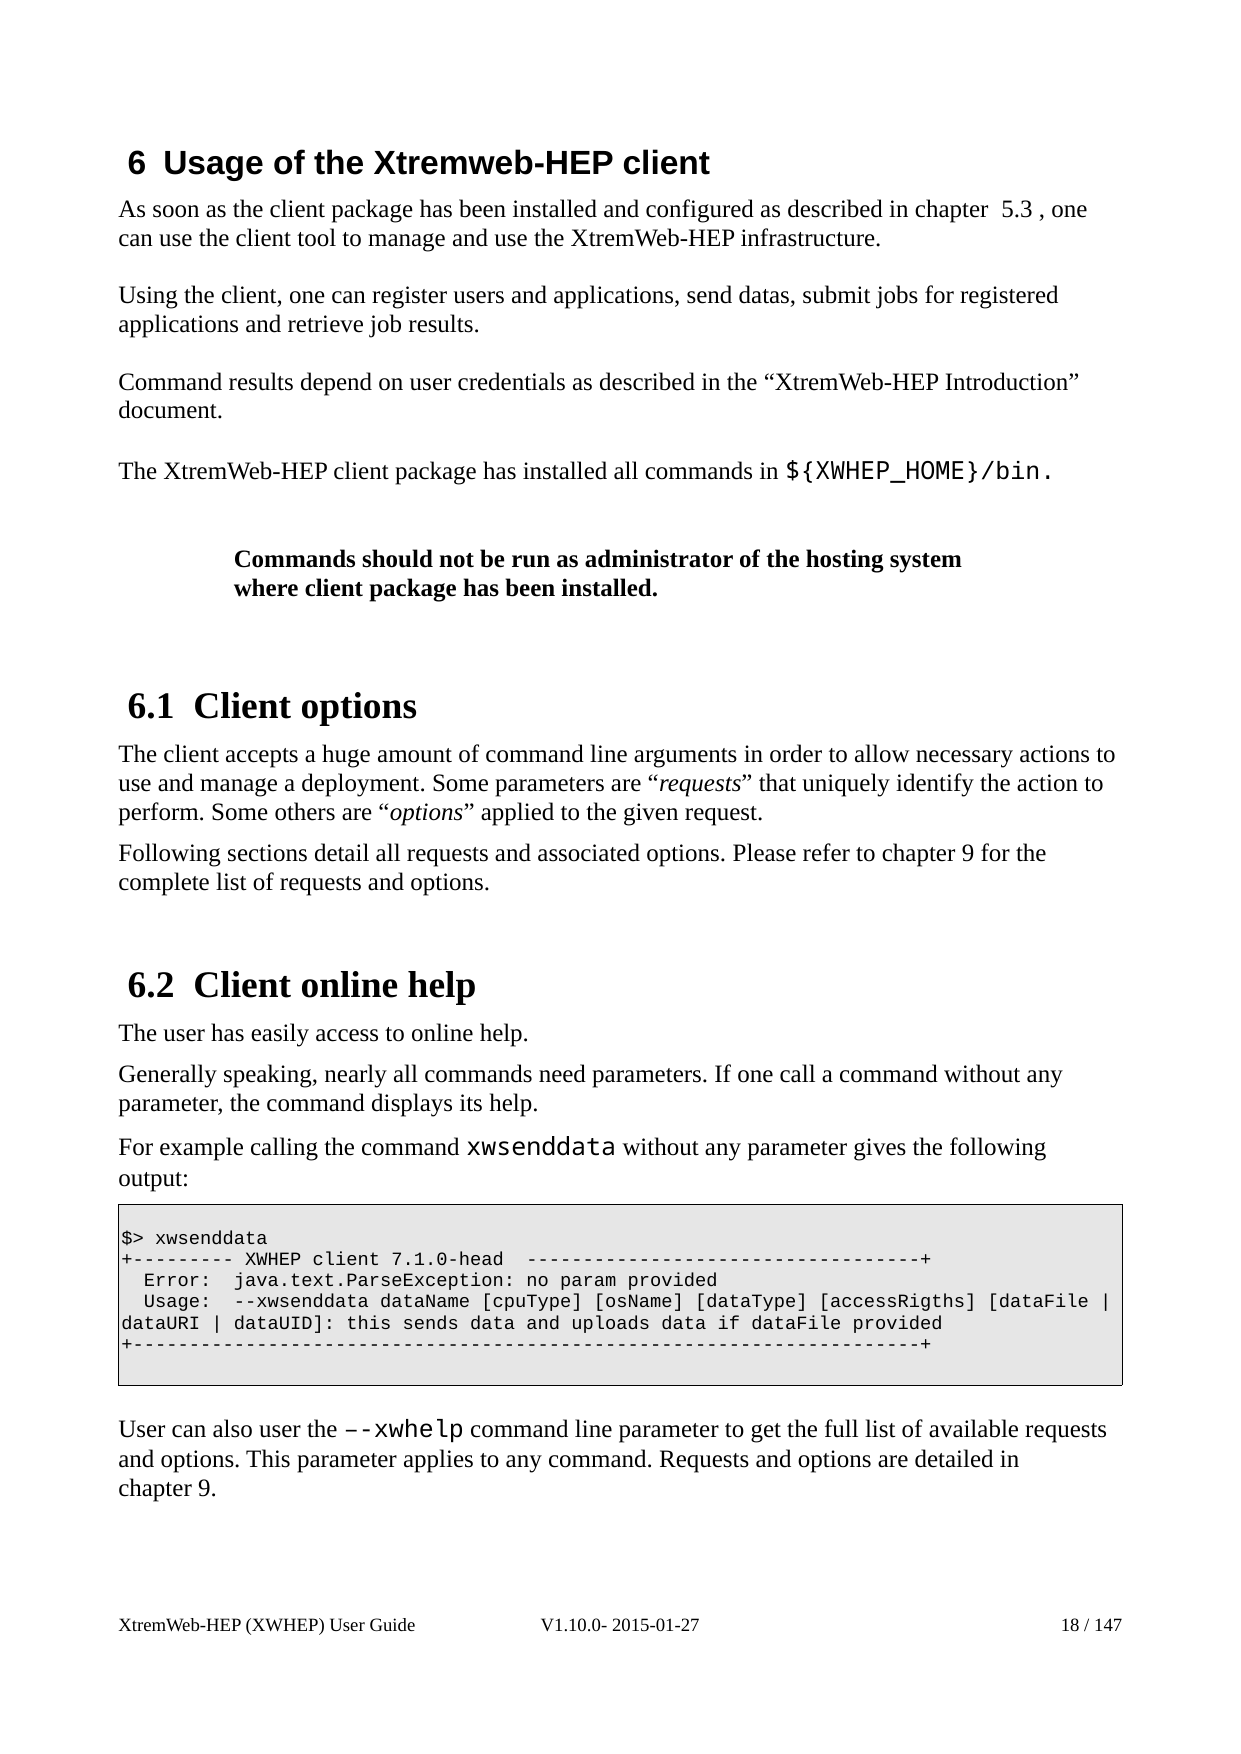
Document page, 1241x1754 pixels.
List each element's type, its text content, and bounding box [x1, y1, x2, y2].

text Command results depend on user credentials as described in the “XtremWeb-HEP Introduction” document. [118, 367, 1122, 424]
text Usage: --xwsenddata dataName [cpuType] [osName] [dataType] [accessRigths] [dataFile | dataURI | dataUID]: this sends data and uploads data if dataFile provided [119, 1289, 1122, 1332]
text Using the client, one can register users and applications, send datas, submit jobs for registered applications and retrieve job results. [118, 281, 1122, 338]
text Following sections detail all requests and associated options. Please refer to chapter 9 for the complete list of requests and options. [118, 838, 1122, 896]
text where client package has been installed. [233, 573, 1004, 601]
text The XtremWeb-HEP client package has installed all commands in ${XWHEP_HOME}/bin. [118, 453, 1122, 487]
text The client accepts a huge amount of command line arguments in order to allow necessary actions to use and manage a deployment. Some parameters are “requests” that uniquely identify the action to perform. Some others are “options” applied to the given request. [118, 739, 1122, 826]
text The user has easily access to online help. [118, 1018, 1122, 1046]
text For example calling the command xwsenddata without any parameter gives the following output: [118, 1129, 1122, 1192]
text Generally speaking, nearly all commands need parameters. If one call a command without any parameter, the command displays its help. [118, 1059, 1122, 1116]
text +----------------------------------------------------------------------+ [119, 1332, 1122, 1353]
text As soon as the client package has been installed and configured as described in chapter 5.3, one can use the client tool to manage and use the XtremWeb-HEP infrastructure. [118, 194, 1122, 252]
subtitle Client online help [118, 962, 1122, 1005]
subtitle Usage of the Xtremweb-HEP client [118, 143, 1122, 182]
text $> xwsenddata [119, 1226, 1122, 1247]
text Commands should not be run as administrator of the hosting system [233, 544, 1004, 573]
text +--------- XWHEP client 7.1.0-head -----------------------------------+ [119, 1247, 1122, 1268]
subtitle Client options [118, 684, 1122, 727]
text Error: java.text.ParseException: no param provided [119, 1268, 1122, 1289]
text User can also user the –-xwhelp command line parameter to get the full list of available requests and options. This parameter applies to any command. Requests and options are detailed in chapter 9. [118, 1414, 1122, 1502]
